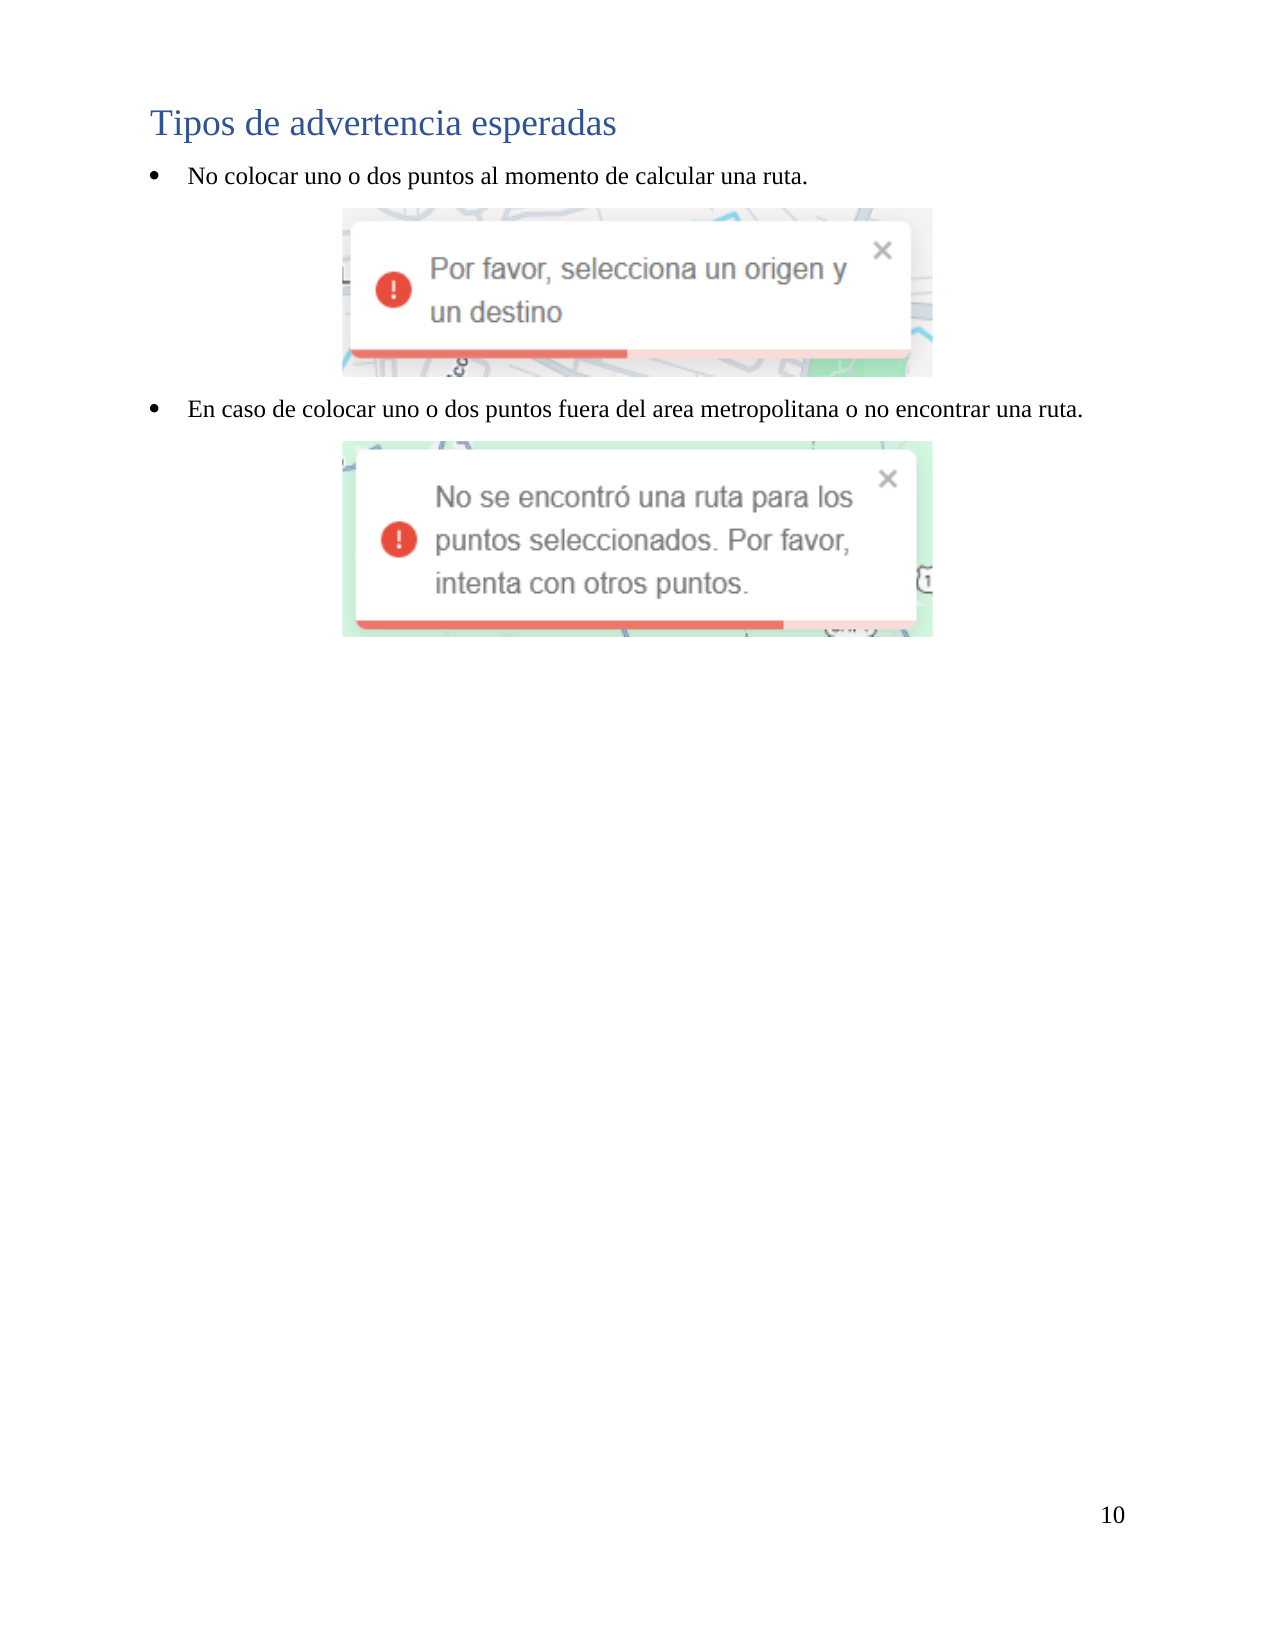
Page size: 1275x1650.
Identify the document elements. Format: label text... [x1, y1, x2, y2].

subtitle Tipos de advertencia esperadas [150, 100, 1125, 143]
list En caso de colocar uno o dos puntos fuera del area metropolitana o no encontrar una ruta. [150, 394, 1125, 423]
list No colocar uno o dos puntos al momento de calcular una ruta. [150, 161, 1125, 190]
